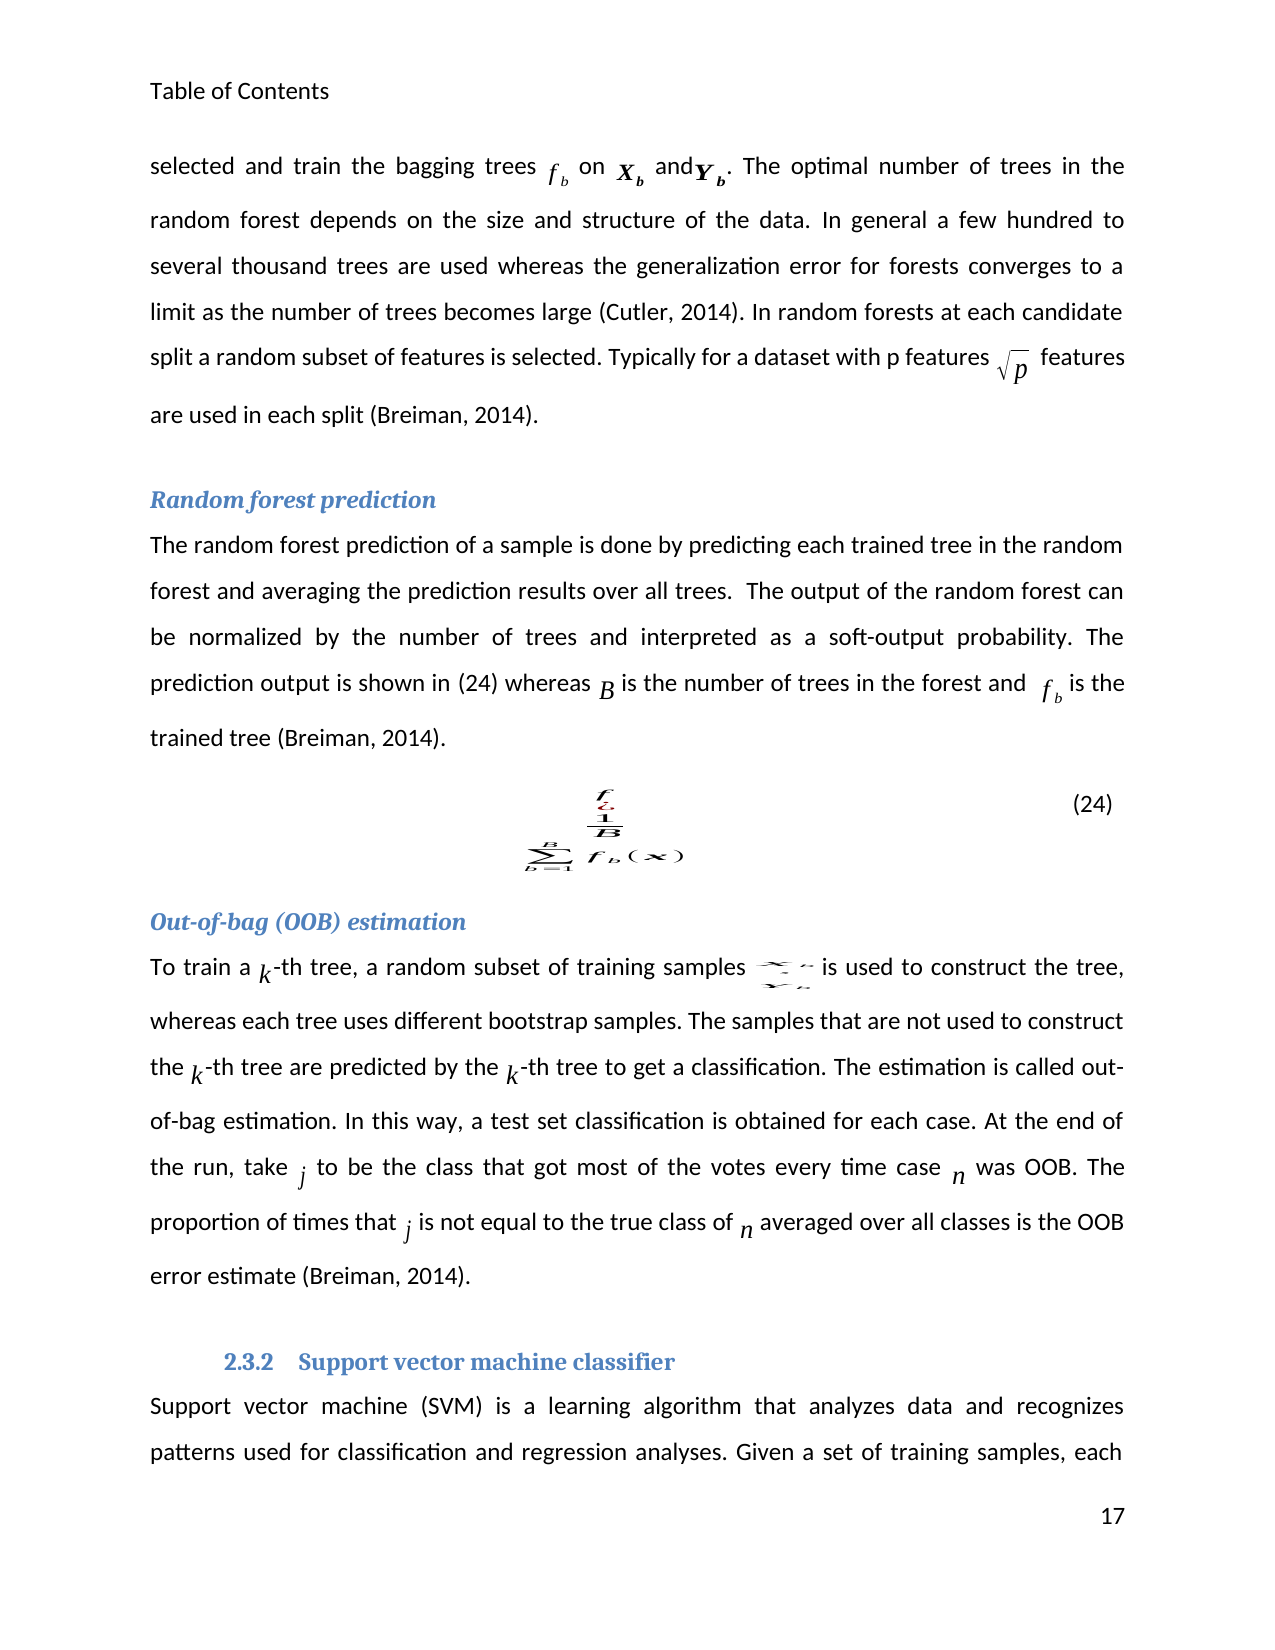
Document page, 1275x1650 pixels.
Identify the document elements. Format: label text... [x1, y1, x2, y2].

text Given a training set with response, bagging repeatedly selects bootstrap samples of the training set and fits trees to the samples. For each tree in the random forest classifier, training subsets (bootstrap samples) from the training set are randomly selected and train the bagging trees on and. The optimal number of trees in the random forest depends on the size and structure of the data. In general a few hundred to several thousand trees are used whereas the generalization error for forests converges to a limit as the number of trees becomes large (Cutler, 2014). In random forests at each candidate split a random subset of features is selected. Typically for a dataset with p features features are used in each split (Breiman, 2014). [150, 150, 1125, 429]
text To train a -th tree, a random subset of training samples is used to construct the tree, whereas each tree uses different bootstrap samples. The samples that are not used to construct the -th tree are predicted by the -th tree to get a classification. The estimation is called out-of-bag estimation. In this way, a test set classification is obtained for each case. At the end of the run, take to be the class that got most of the votes every time case was OOB. The proportion of times that is not equal to the true class of averaged over all classes is the OOB error estimate (Breiman, 2014). [150, 951, 1125, 1291]
subtitle Support vector machine classifier [224, 1347, 1125, 1376]
table_header [150, 789, 1061, 887]
table_header (24) [1061, 789, 1147, 887]
text Support vector machine (SVM) is a learning algorithm that analyzes data and recognizes patterns used for classification and regression analyses. Given a set of training samples, each [150, 1391, 1125, 1467]
text The random forest prediction of a sample is done by predicting each trained tree in the random forest and averaging the prediction results over all trees. The output of the random forest can be normalized by the number of trees and interpreted as a soft-output probability. The prediction output is shown in (24) whereas is the number of trees in the forest and is the trained tree (Breiman, 2014). [150, 529, 1125, 752]
subtitle Random forest prediction [150, 486, 1125, 515]
subtitle Out-of-bag (OOB) estimation [150, 908, 1125, 937]
